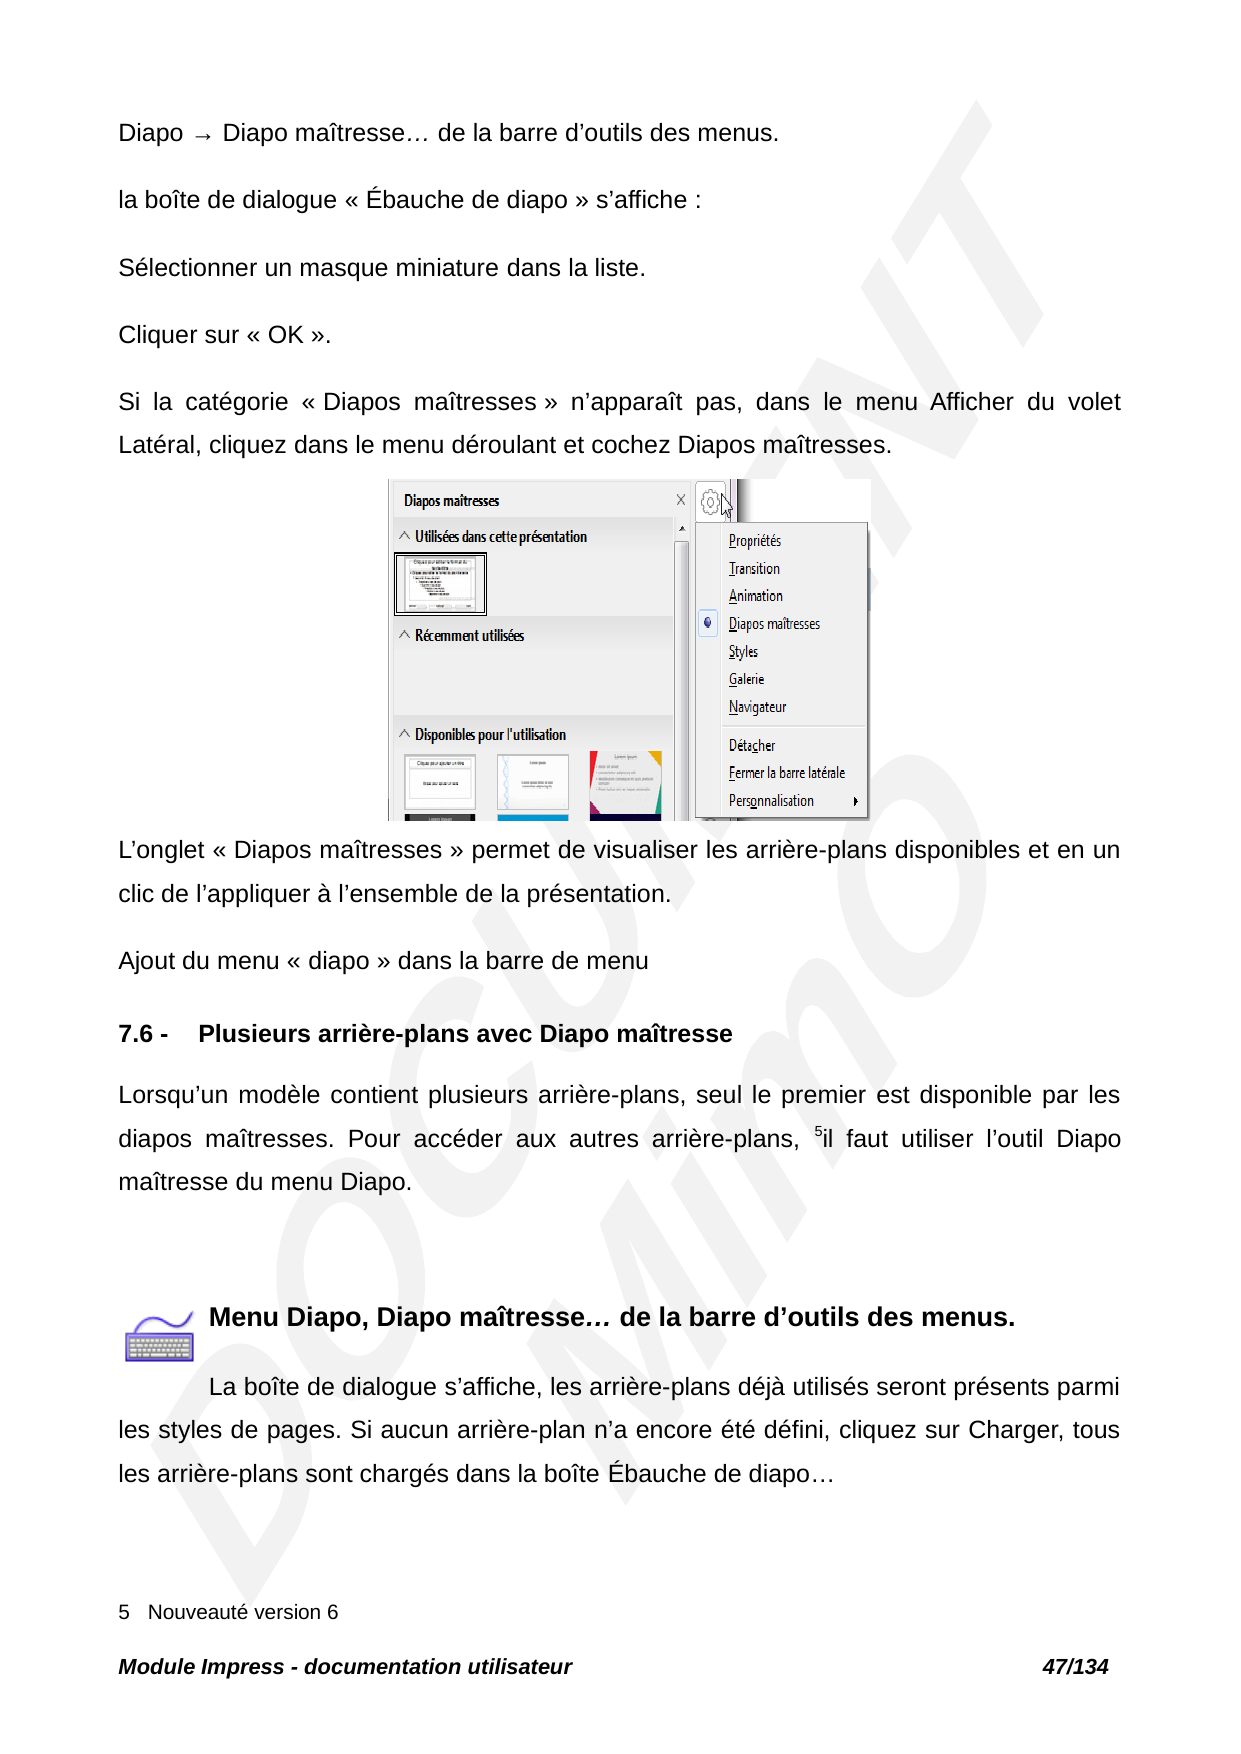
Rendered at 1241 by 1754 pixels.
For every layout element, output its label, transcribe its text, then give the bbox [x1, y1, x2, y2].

text Diapo → Diapo maîtresse… de la barre d’outils des menus. [118, 118, 1122, 147]
text La boîte de dialogue s’affiche, les arrière-plans déjà utilisés seront présents parmi les styles de pages. Si aucun arrière-plan n’a encore été défini, cliquez sur Charger, tous les arrière-plans sont chargés dans la boîte Ébauche de diapo… [118, 1372, 1122, 1488]
text la boîte de dialogue « Ébauche de diapo » s’affiche : [118, 185, 1122, 214]
text Cliquer sur « OK ». [118, 319, 1122, 349]
text Nouveauté version 6 [118, 1600, 1122, 1624]
text Menu Diapo, Diapo maîtresse… de la barre d’outils des menus. [197, 1301, 1122, 1332]
text L’onglet « Diapos maîtresses » permet de visualiser les arrière-plans disponibles et en un clic de l’appliquer à l’ensemble de la présentation. [118, 497, 1122, 908]
text Ajout du menu « diapo » dans la barre de menu [118, 946, 1122, 975]
picture [121, 1300, 197, 1376]
text Si la catégorie « Diapos maîtresses » n’apparaît pas, dans le menu Afficher du volet Latéral, cliquez dans le menu déroulant et cochez Diapos maîtresses. [118, 387, 1122, 459]
text Sélectionner un masque miniature dans la liste. [118, 252, 1122, 281]
text Lorsqu’un modèle contient plusieurs arrière-plans, seul le premier est disponible par les diapos maîtresses. Pour accéder aux autres arrière-plans, il faut utiliser l’outil Diapo maîtresse du menu Diapo. [118, 1080, 1122, 1196]
subtitle Plusieurs arrière-plans avec Diapo maîtresse [118, 1019, 1122, 1048]
picture [388, 479, 871, 821]
